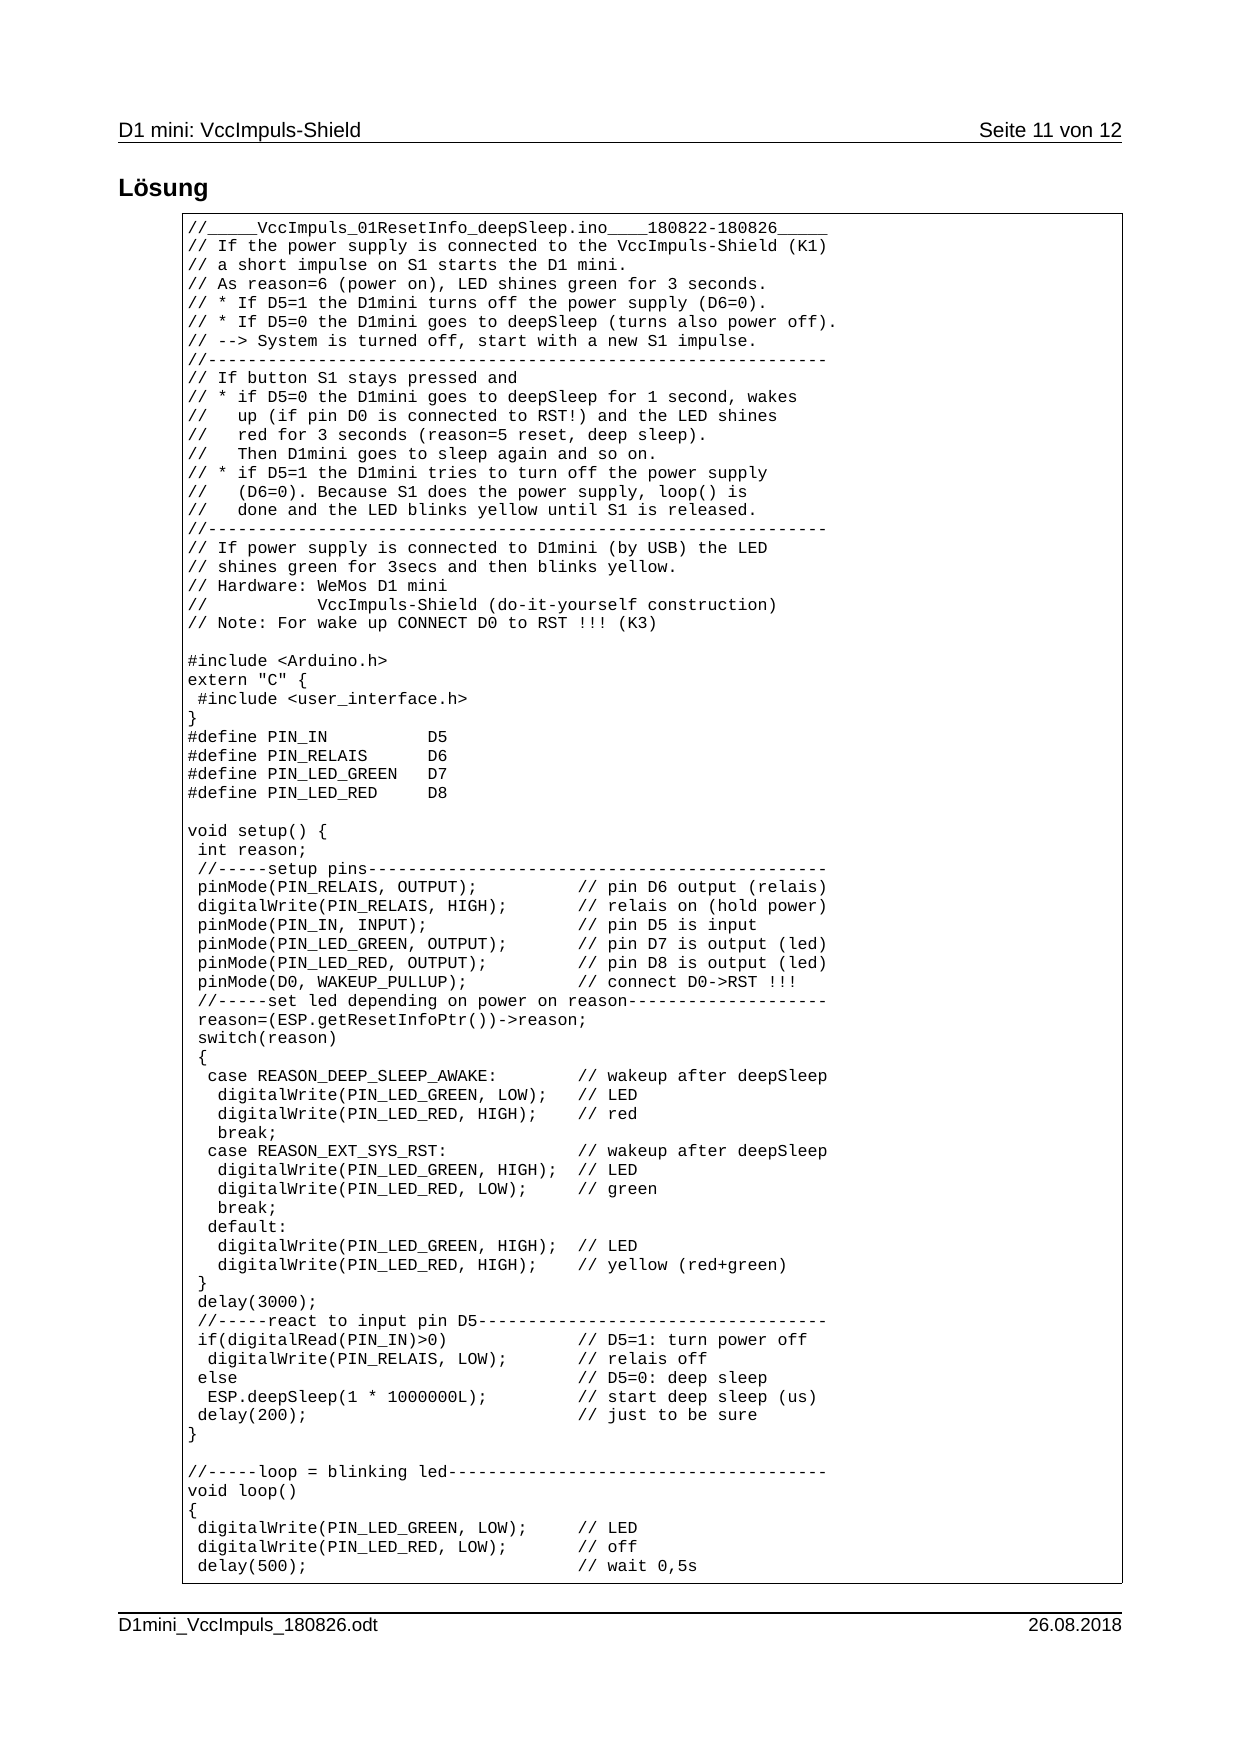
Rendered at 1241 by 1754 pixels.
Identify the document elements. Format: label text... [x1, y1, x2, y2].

table_header //_____VccImpuls_01ResetInfo_deepSleep.ino____180822-180826_____ // If the power supply is connected to the VccImpuls-Shield (K1) // a short impulse on S1 starts the D1 mini. // As reason=6 (power on), LED shines green for 3 seconds. // * If D5=1 the D1mini turns off the power supply (D6=0). // * If D5=0 the D1mini goes to deepSleep (turns also power off). // --> System is turned off, start with a new S1 impulse. //-------------------------------------------------------------- // If button S1 stays pressed and // * if D5=0 the D1mini goes to deepSleep for 1 second, wakes // up (if pin D0 is connected to RST!) and the LED shines // red for 3 seconds (reason=5 reset, deep sleep). // Then D1mini goes to sleep again and so on. // * if D5=1 the D1mini tries to turn off the power supply // (D6=0). Because S1 does the power supply, loop() is // done and the LED blinks yellow until S1 is released. //-------------------------------------------------------------- // If power supply is connected to D1mini (by USB) the LED // shines green for 3secs and then blinks yellow. // Hardware: WeMos D1 mini // VccImpuls-Shield (do-it-yourself construction) // Note: For wake up CONNECT D0 to RST !!! (K3) #include <Arduino.h> extern "C" { #include <user_interface.h> } #define PIN_IN D5 #define PIN_RELAIS D6 #define PIN_LED_GREEN D7 #define PIN_LED_RED D8 void setup() { int reason; //-----setup pins---------------------------------------------- pinMode(PIN_RELAIS, OUTPUT); // pin D6 output (relais) digitalWrite(PIN_RELAIS, HIGH); // relais on (hold power) pinMode(PIN_IN, INPUT); // pin D5 is input pinMode(PIN_LED_GREEN, OUTPUT); // pin D7 is output (led) pinMode(PIN_LED_RED, OUTPUT); // pin D8 is output (led) pinMode(D0, WAKEUP_PULLUP); // connect D0->RST !!! //-----set led depending on power on reason-------------------- reason=(ESP.getResetInfoPtr())->reason; switch(reason) { case REASON_DEEP_SLEEP_AWAKE: // wakeup after deepSleep digitalWrite(PIN_LED_GREEN, LOW); // LED digitalWrite(PIN_LED_RED, HIGH); // red break; case REASON_EXT_SYS_RST: // wakeup after deepSleep digitalWrite(PIN_LED_GREEN, HIGH); // LED digitalWrite(PIN_LED_RED, LOW); // green break; default: digitalWrite(PIN_LED_GREEN, HIGH); // LED digitalWrite(PIN_LED_RED, HIGH); // yellow (red+green) } delay(3000); //-----react to input pin D5----------------------------------- if(digitalRead(PIN_IN)>0) // D5=1: turn power off digitalWrite(PIN_RELAIS, LOW); // relais off else // D5=0: deep sleep ESP.deepSleep(1 * 1000000L); // start deep sleep (us) delay(200); // just to be sure } //-----loop = blinking led-------------------------------------- void loop() { digitalWrite(PIN_LED_GREEN, LOW); // LED digitalWrite(PIN_LED_RED, LOW); // off delay(500); // wait 0,5s [183, 214, 1122, 1582]
text Lösung [118, 173, 1122, 201]
